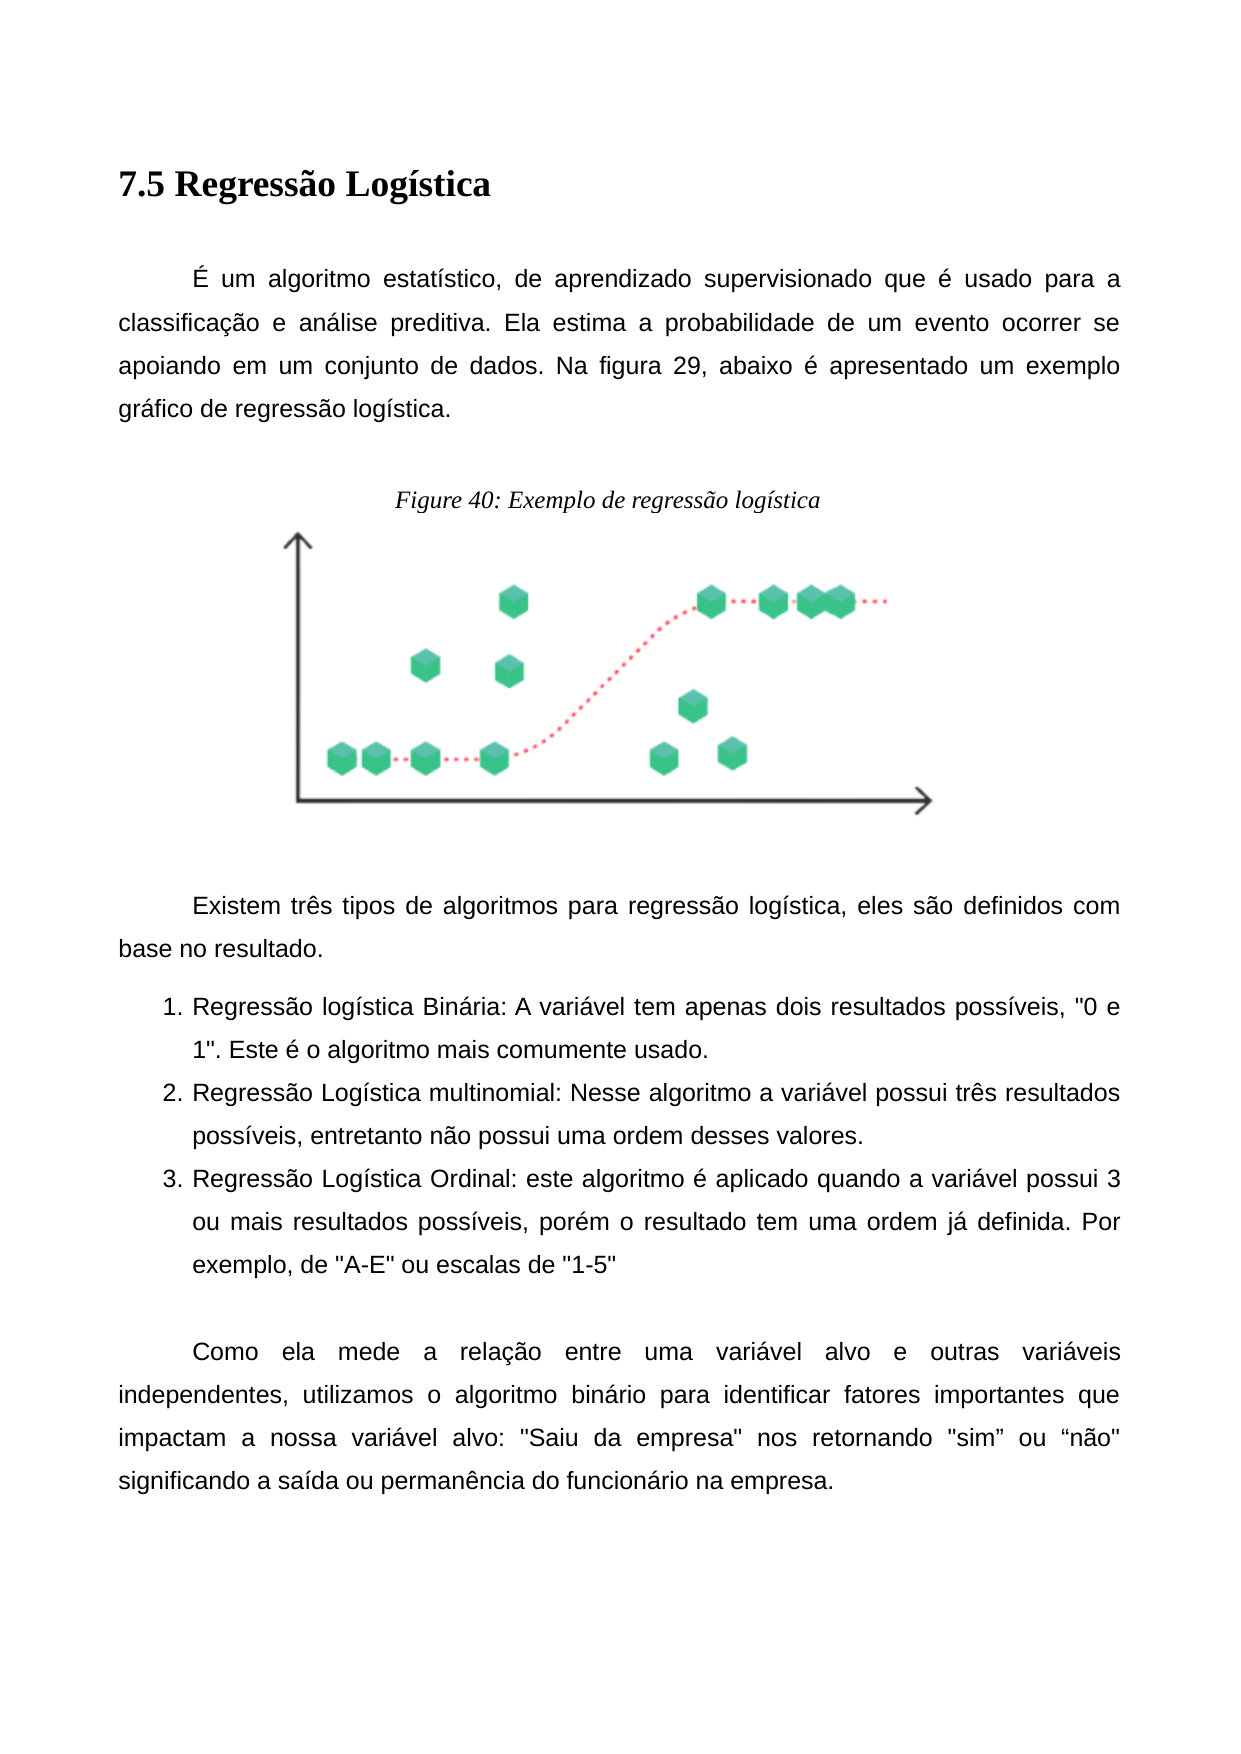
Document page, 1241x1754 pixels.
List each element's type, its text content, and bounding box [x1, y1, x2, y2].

text É um algoritmo estatístico, de aprendizado supervisionado que é usado para a classificação e análise preditiva. Ela estima a probabilidade de um evento ocorrer se apoiando em um conjunto de dados. Na figura 29, abaixo é apresentado um exemplo gráfico de regressão logística. [118, 264, 1122, 423]
text Como ela mede a relação entre uma variável alvo e outras variáveis independentes, utilizamos o algoritmo binário para identificar fatores importantes que impactam a nossa variável alvo: "Saiu da empresa" nos retornando "sim” ou “não" significando a saída ou permanência do funcionário na empresa. [118, 1337, 1122, 1495]
picture [267, 513, 951, 829]
subtitle 7.5 Regressão Logística [118, 118, 1122, 204]
list Regressão Logística Ordinal: este algoritmo é aplicado quando a variável possui 3 ou mais resultados possíveis, porém o resultado tem uma ordem já definida. Por exemplo, de "A-E" ou escalas de "1-5" [162, 1164, 1122, 1279]
list Regressão logística Binária: A variável tem apenas dois resultados possíveis, "0 e 1". Este é o algoritmo mais comumente usado. [162, 992, 1122, 1063]
list Regressão Logística multinomial: Nesse algoritmo a variável possui três resultados possíveis, entretanto não possui uma ordem desses valores. [162, 1078, 1122, 1150]
text Figure 40: Exemplo de regressão logística [267, 485, 950, 513]
text Existem três tipos de algoritmos para regressão logística, eles são definidos com base no resultado. [118, 891, 1122, 963]
